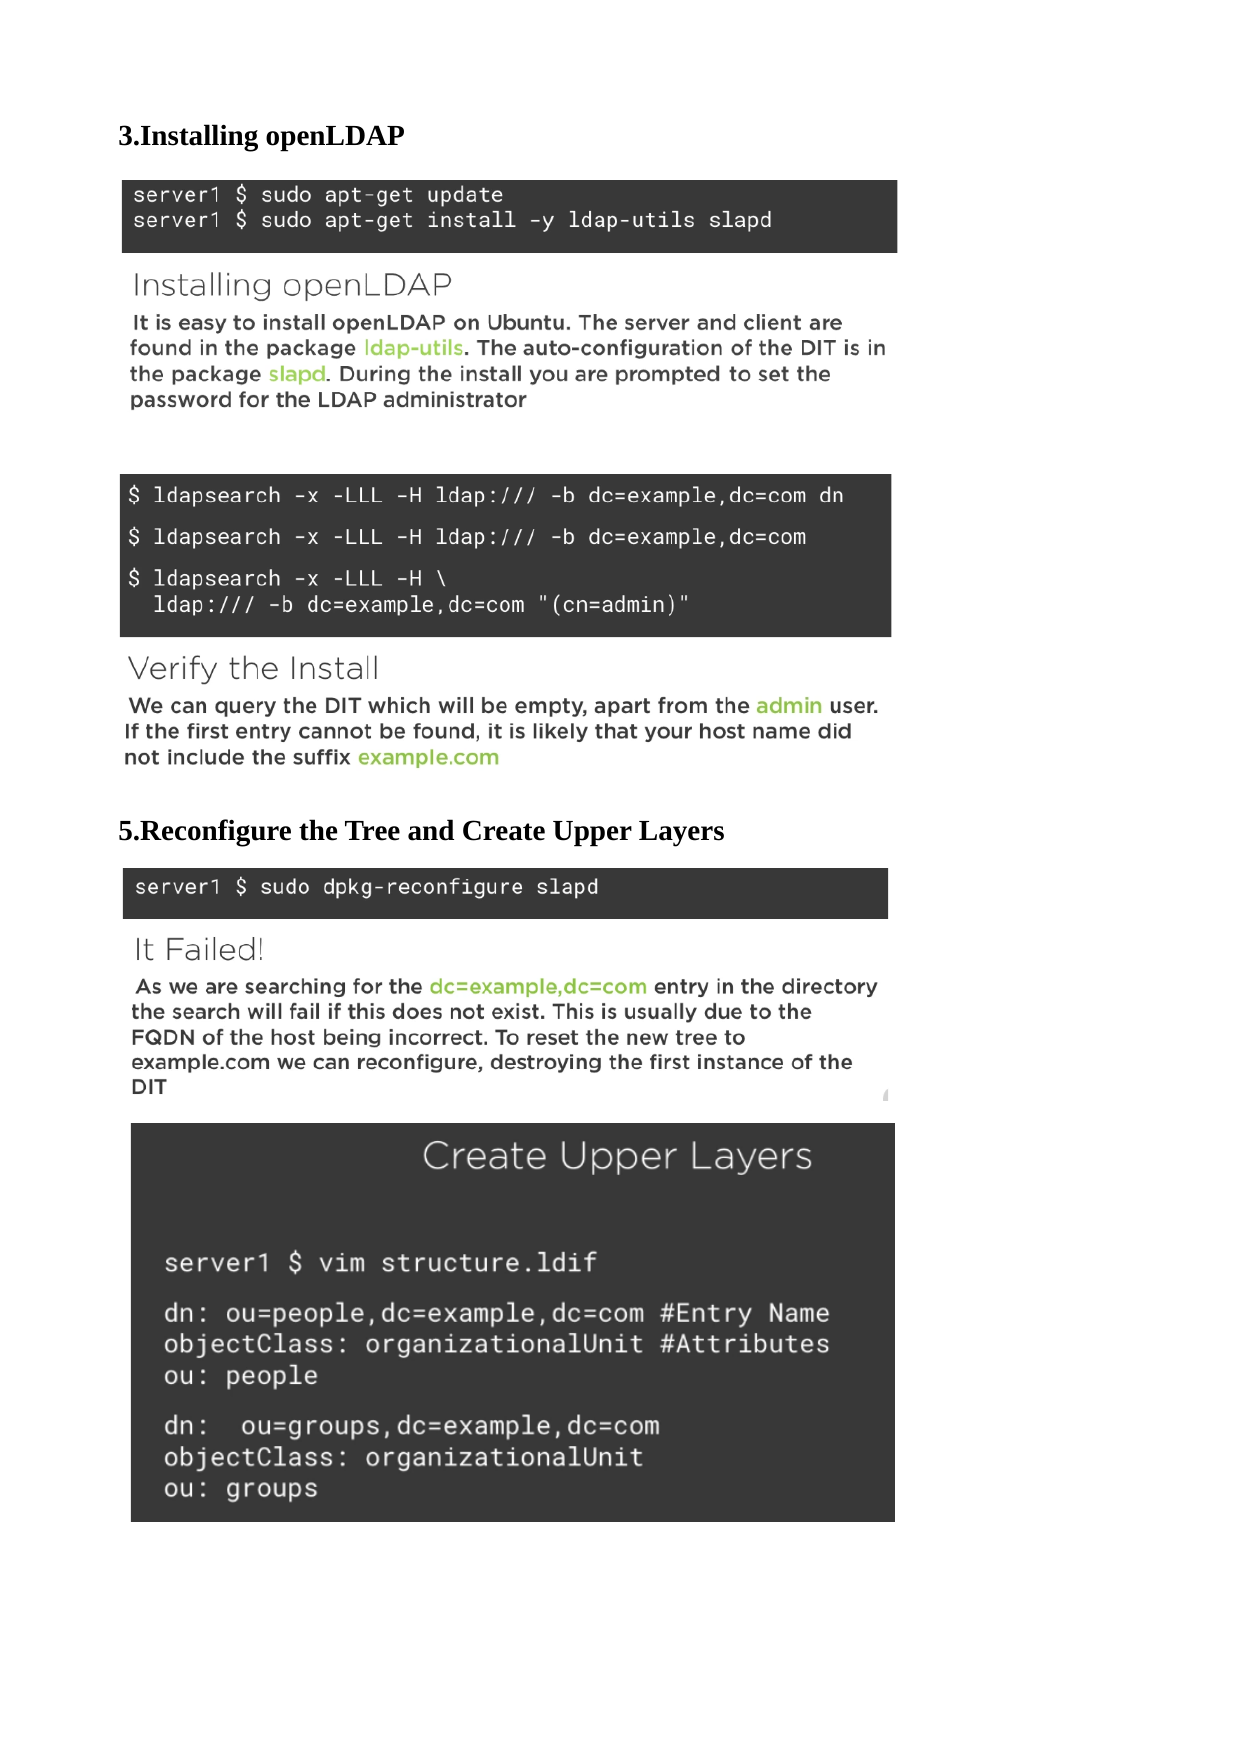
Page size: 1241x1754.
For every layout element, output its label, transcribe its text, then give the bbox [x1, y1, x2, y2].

text 5.Reconfigure the Tree and Create Upper Layers [118, 813, 1122, 846]
picture [130, 1123, 895, 1522]
picture [121, 180, 898, 422]
picture [122, 868, 889, 1101]
text 3.Installing openLDAP [118, 118, 1122, 152]
picture [119, 474, 892, 780]
